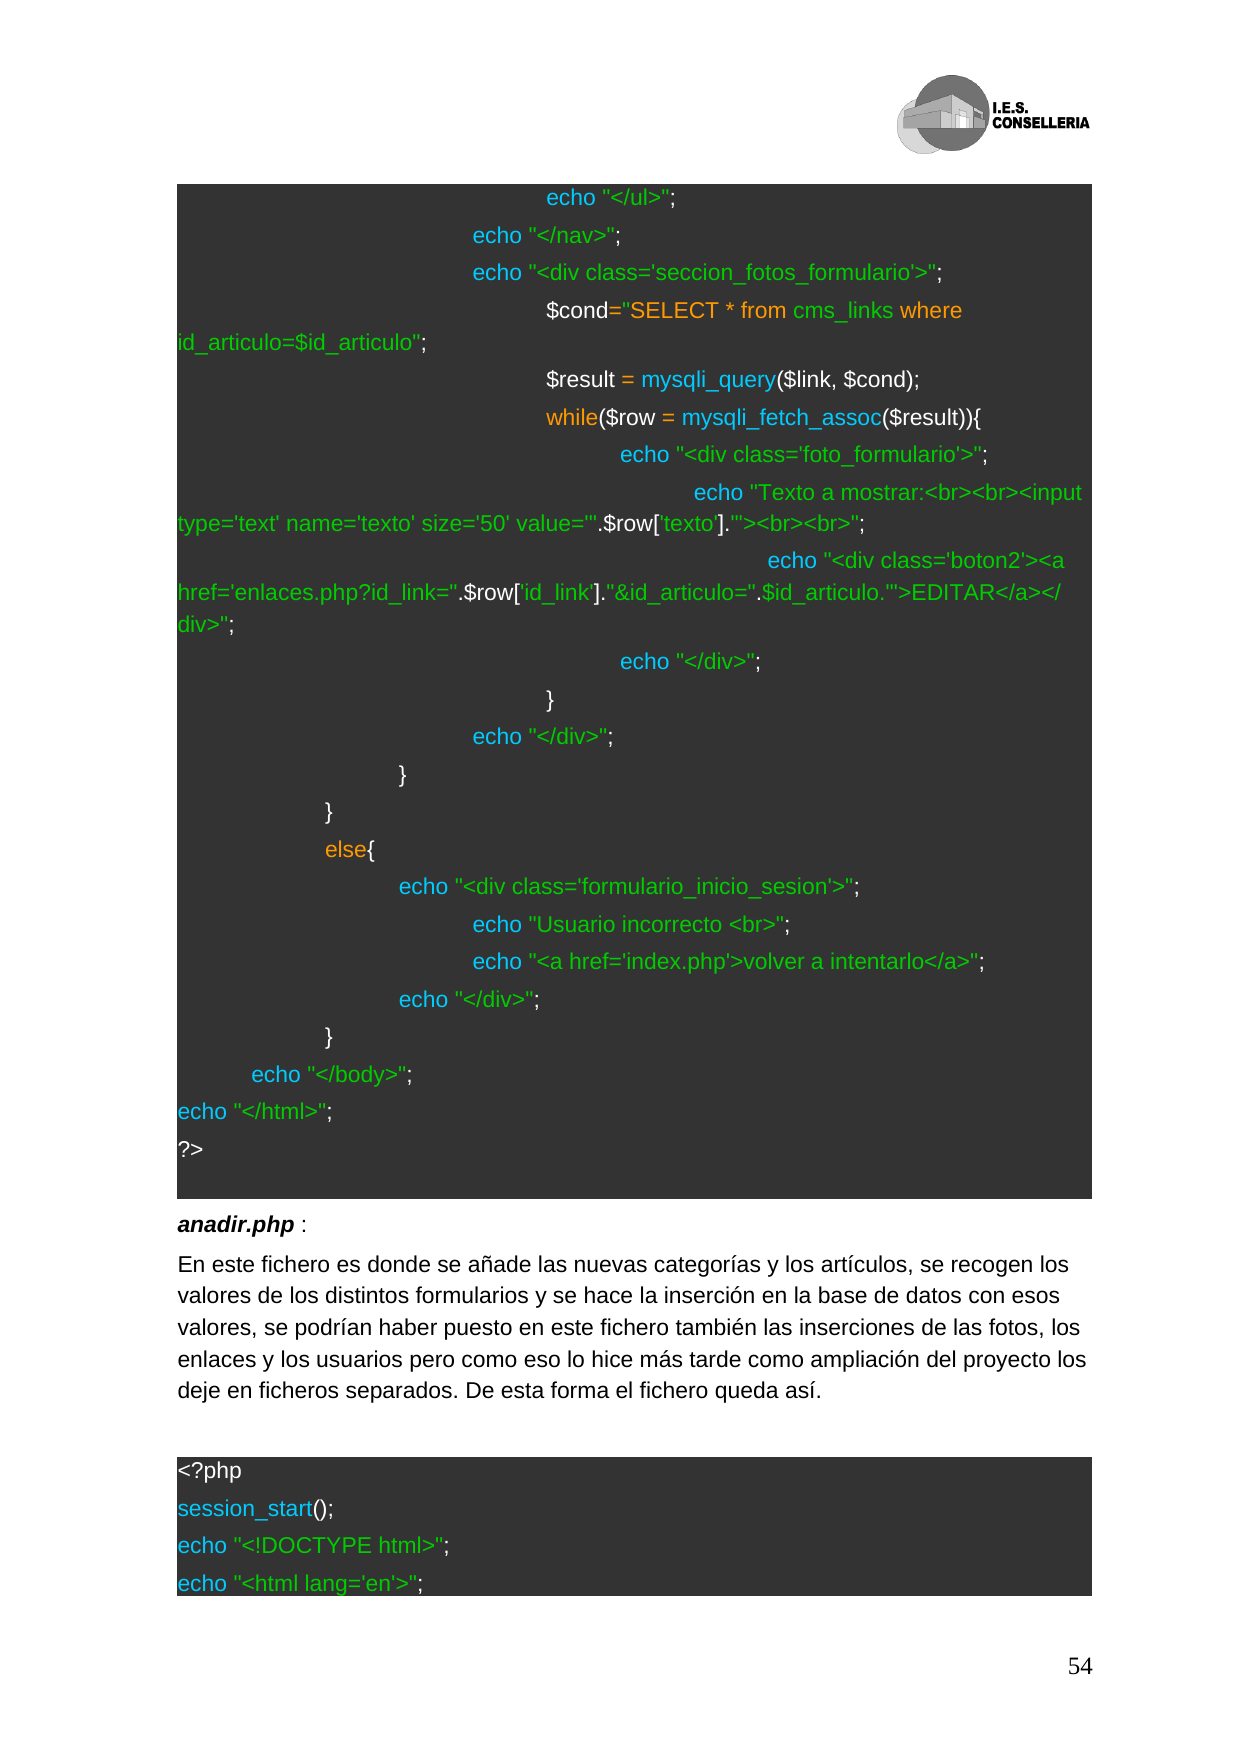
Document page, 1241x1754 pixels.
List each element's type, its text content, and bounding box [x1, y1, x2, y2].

text $result = mysqli_query($link, $cond); [177, 366, 1092, 392]
text echo "<div class='foto_formulario'>"; [177, 441, 1092, 467]
text echo "</nav>"; [177, 222, 1092, 248]
text echo "<!DOCTYPE html>"; [177, 1532, 1092, 1559]
text } [177, 798, 1092, 824]
text while($row = mysqli_fetch_assoc($result)){ [177, 403, 1092, 430]
text <?php [177, 1457, 1092, 1484]
text ?> [177, 1136, 1092, 1162]
text $cond="SELECT * from cms_links where id_articulo=$id_articulo"; [177, 297, 1092, 355]
text echo "</ul>"; [177, 184, 1092, 211]
text anadir.php : [177, 1211, 1092, 1237]
text echo "<html lang='en'>"; [177, 1570, 1092, 1596]
text En este fichero es donde se añade las nuevas categorías y los artículos, se recogen los valores de los distintos formularios y se hace la inserción en la base de datos con esos valores, se podrían haber puesto en este fichero también las inserciones de las fotos, los enlaces y los usuarios pero como eso lo hice más tarde como ampliación del proyecto los deje en ficheros separados. De esta forma el fichero queda así. [177, 1251, 1092, 1403]
text echo "<div class='formulario_inicio_sesion'>"; [177, 873, 1092, 899]
text } [177, 761, 1092, 787]
text echo "</div>"; [177, 648, 1092, 674]
text echo "</div>"; [177, 723, 1092, 749]
text echo "</html>"; [177, 1098, 1092, 1124]
text echo "<a href='index.php'>volver a intentarlo</a>"; [177, 948, 1092, 974]
text } [177, 1023, 1092, 1049]
text echo "<div class='boton2'><a href='enlaces.php?id_link=".$row['id_link']."&id_articulo=".$id_articulo."'>EDITAR</a></div>"; [177, 547, 1092, 637]
text echo "</div>"; [177, 986, 1092, 1012]
text session_start(); [177, 1495, 1092, 1521]
picture [894, 73, 1093, 155]
text } [177, 686, 1092, 712]
text echo "Usuario incorrecto <br>"; [177, 911, 1092, 937]
text else{ [177, 836, 1092, 862]
text echo "Texto a mostrar:<br><br><input type='text' name='texto' size='50' value='".$row['texto']."'><br><br>"; [177, 478, 1092, 536]
text echo "</body>"; [177, 1061, 1092, 1087]
text echo "<div class='seccion_fotos_formulario'>"; [177, 259, 1092, 286]
